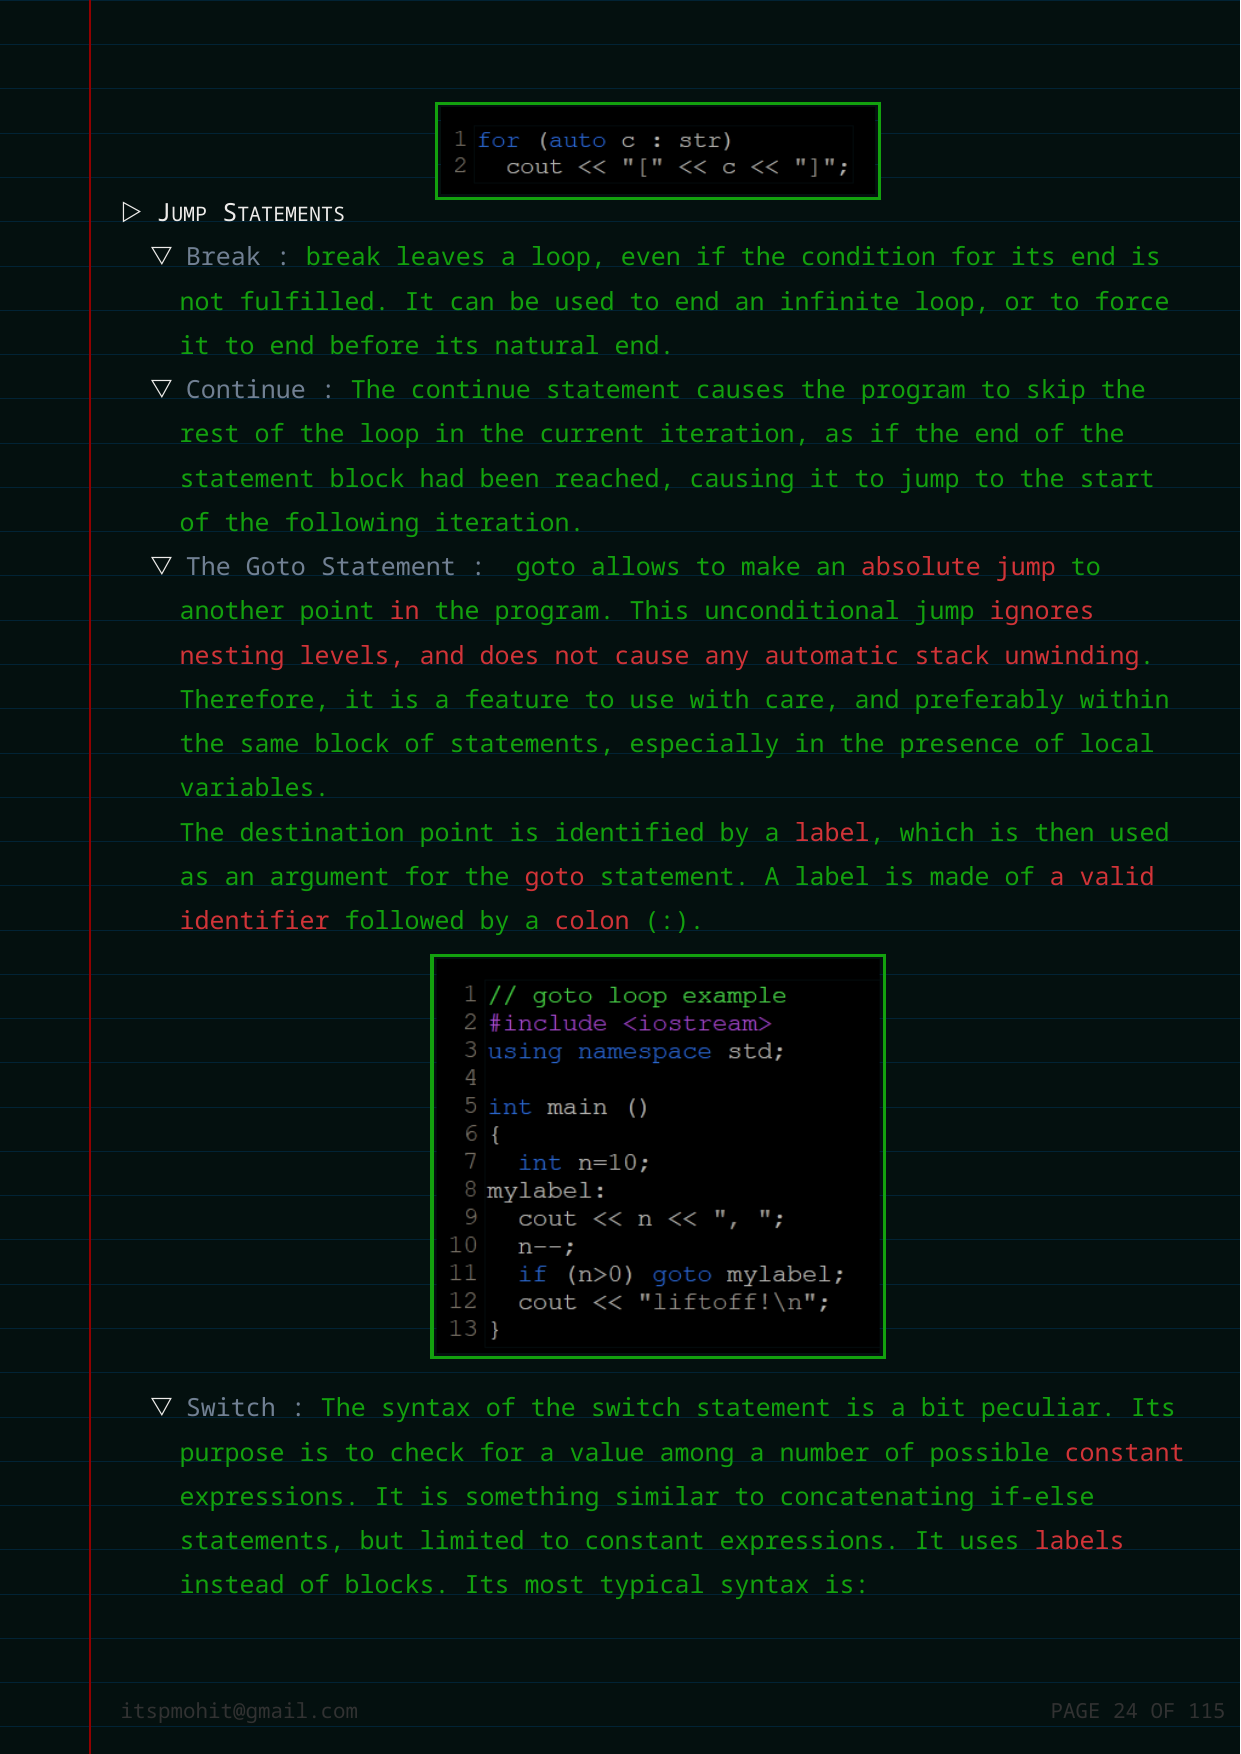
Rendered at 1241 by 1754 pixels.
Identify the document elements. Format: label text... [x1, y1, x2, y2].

picture [441, 107, 876, 194]
list Switch : The syntax of the switch statement is a bit peculiar. Its purpose is to check for a value among a number of possible constant expressions. It is something similar to concatenating if-else statements, but limited to constant expressions. It uses labels instead of blocks. Its most typical syntax is: [150, 1381, 1196, 1647]
list [150, 97, 1196, 186]
list Continue : The continue statement causes the program to skip the rest of the loop in the current iteration, as if the end of the statement block had been reached, causing it to jump to the start of the following iteration. [150, 363, 1196, 540]
list Jump Statements [120, 186, 1196, 230]
list Break : break leaves a loop, even if the condition for its end is not fulfilled. It can be used to end an infinite loop, or to force it to end before its natural end. [150, 230, 1196, 363]
list [438, 105, 878, 197]
list The Goto Statement : goto allows to make an absolute jump to another point in the program. This unconditional jump ignores nesting levels, and does not cause any automatic stack unwinding. Therefore, it is a feature to use with care, and preferably within the same block of statements, especially in the presence of local variables. The destination point is identified by a label, which is then used as an argument for the goto statement. A label is made of a valid identifier followed by a colon (:). [150, 540, 1196, 1381]
picture [436, 959, 880, 1353]
